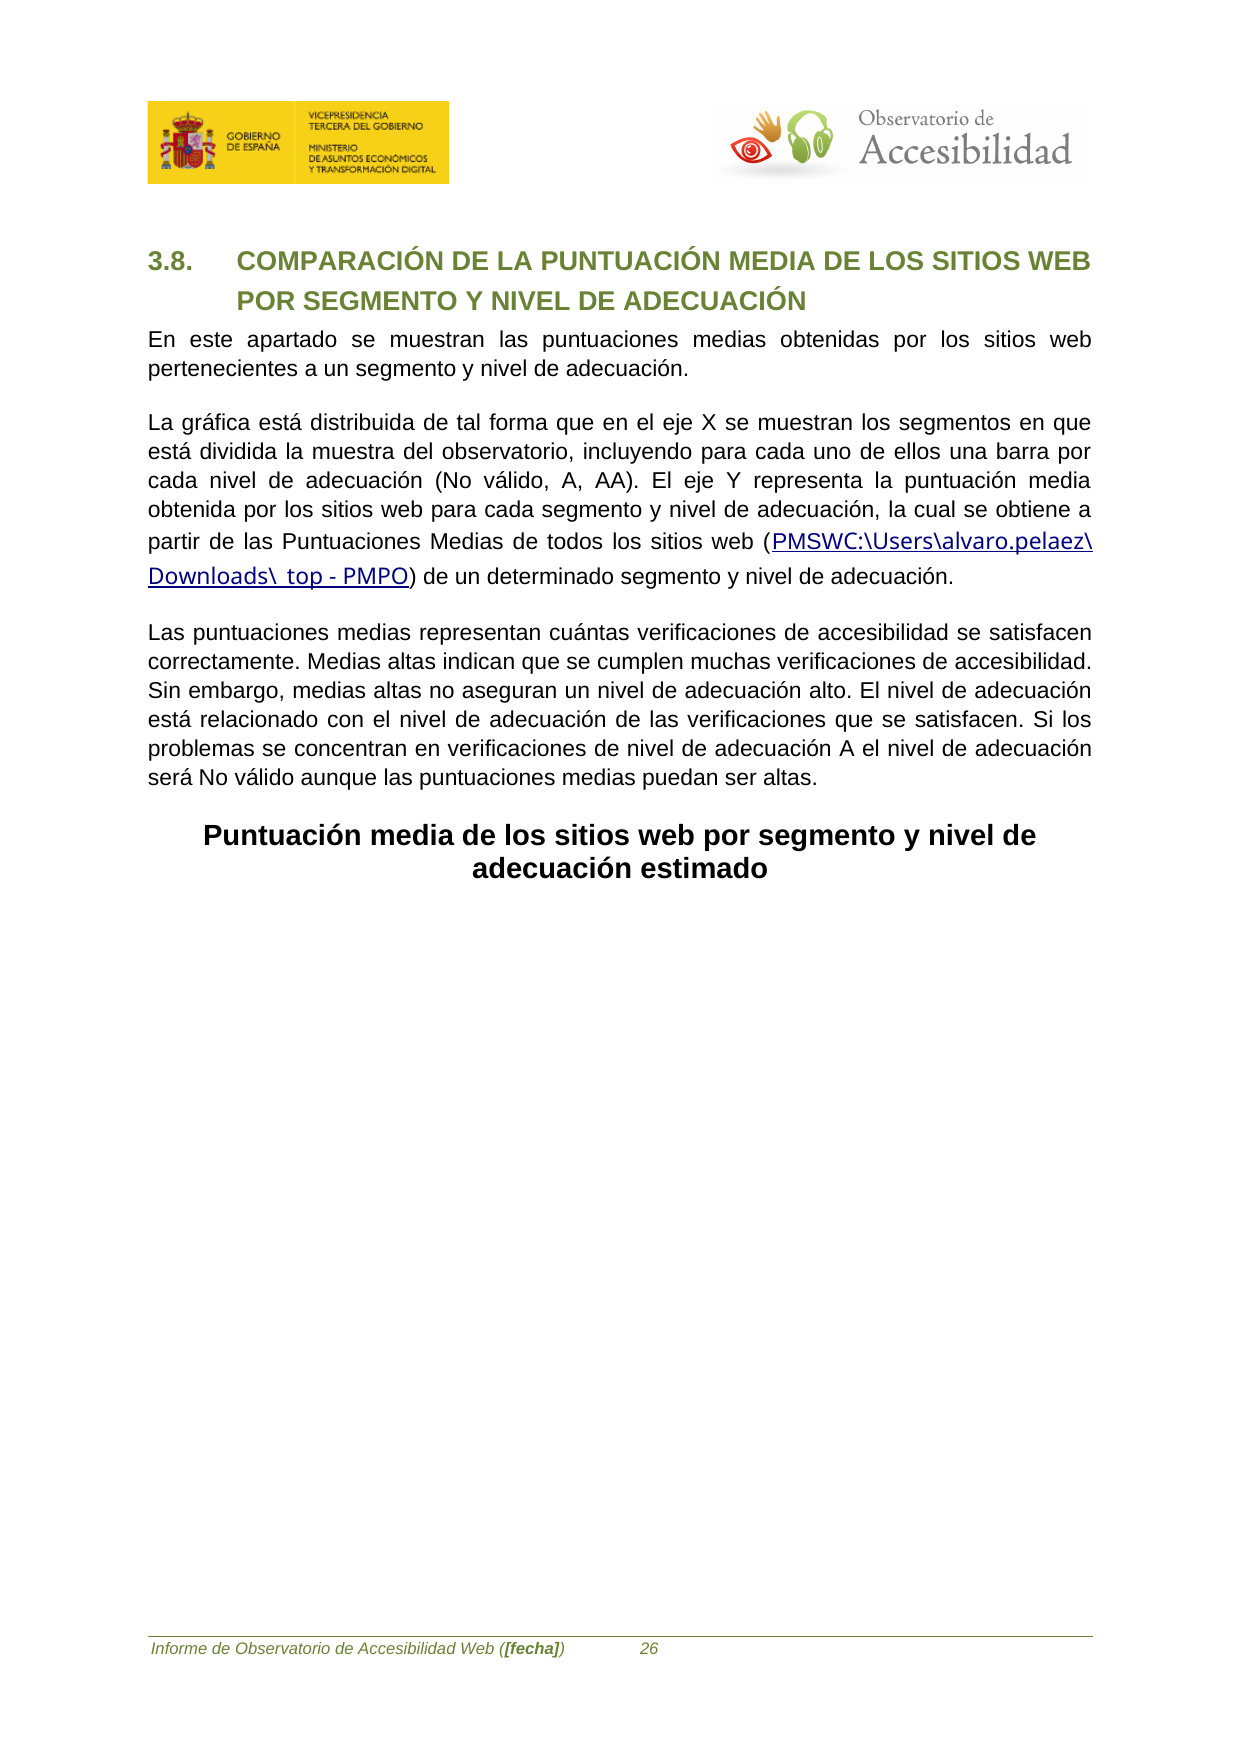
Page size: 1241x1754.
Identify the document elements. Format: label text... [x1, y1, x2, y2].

picture [147, 101, 450, 184]
text Las puntuaciones medias representan cuántas verificaciones de accesibilidad se satisfacen correctamente. Medias altas indican que se cumplen muchas verificaciones de accesibilidad. Sin embargo, medias altas no aseguran un nivel de adecuación alto. El nivel de adecuación está relacionado con el nivel de adecuación de las verificaciones que se satisfacen. Si los problemas se concentran en verificaciones de nivel de adecuación A el nivel de adecuación será No válido aunque las puntuaciones medias puedan ser altas. [148, 619, 1092, 790]
subtitle Comparación de la Puntuación media de los sitios web por segmento y nivel de adecuación [148, 245, 1092, 317]
picture [710, 101, 1086, 184]
text En este apartado se muestran las puntuaciones medias obtenidas por los sitios web pertenecientes a un segmento y nivel de adecuación. [148, 326, 1092, 381]
text Puntuación media de los sitios web por segmento y nivel de adecuación estimado [148, 818, 1092, 885]
text La gráfica está distribuida de tal forma que en el eje X se muestran los segmentos en que está dividida la muestra del observatorio, incluyendo para cada uno de ellos una barra por cada nivel de adecuación (No válido, A, AA). El eje Y representa la puntuación media obtenida por los sitios web para cada segmento y nivel de adecuación, la cual se obtiene a partir de las Puntuaciones Medias de todos los sitios web (PMSWC:\Users\alvaro.pelaez\Downloads\_top - PMPO) de un determinado segmento y nivel de adecuación. [148, 409, 1092, 591]
